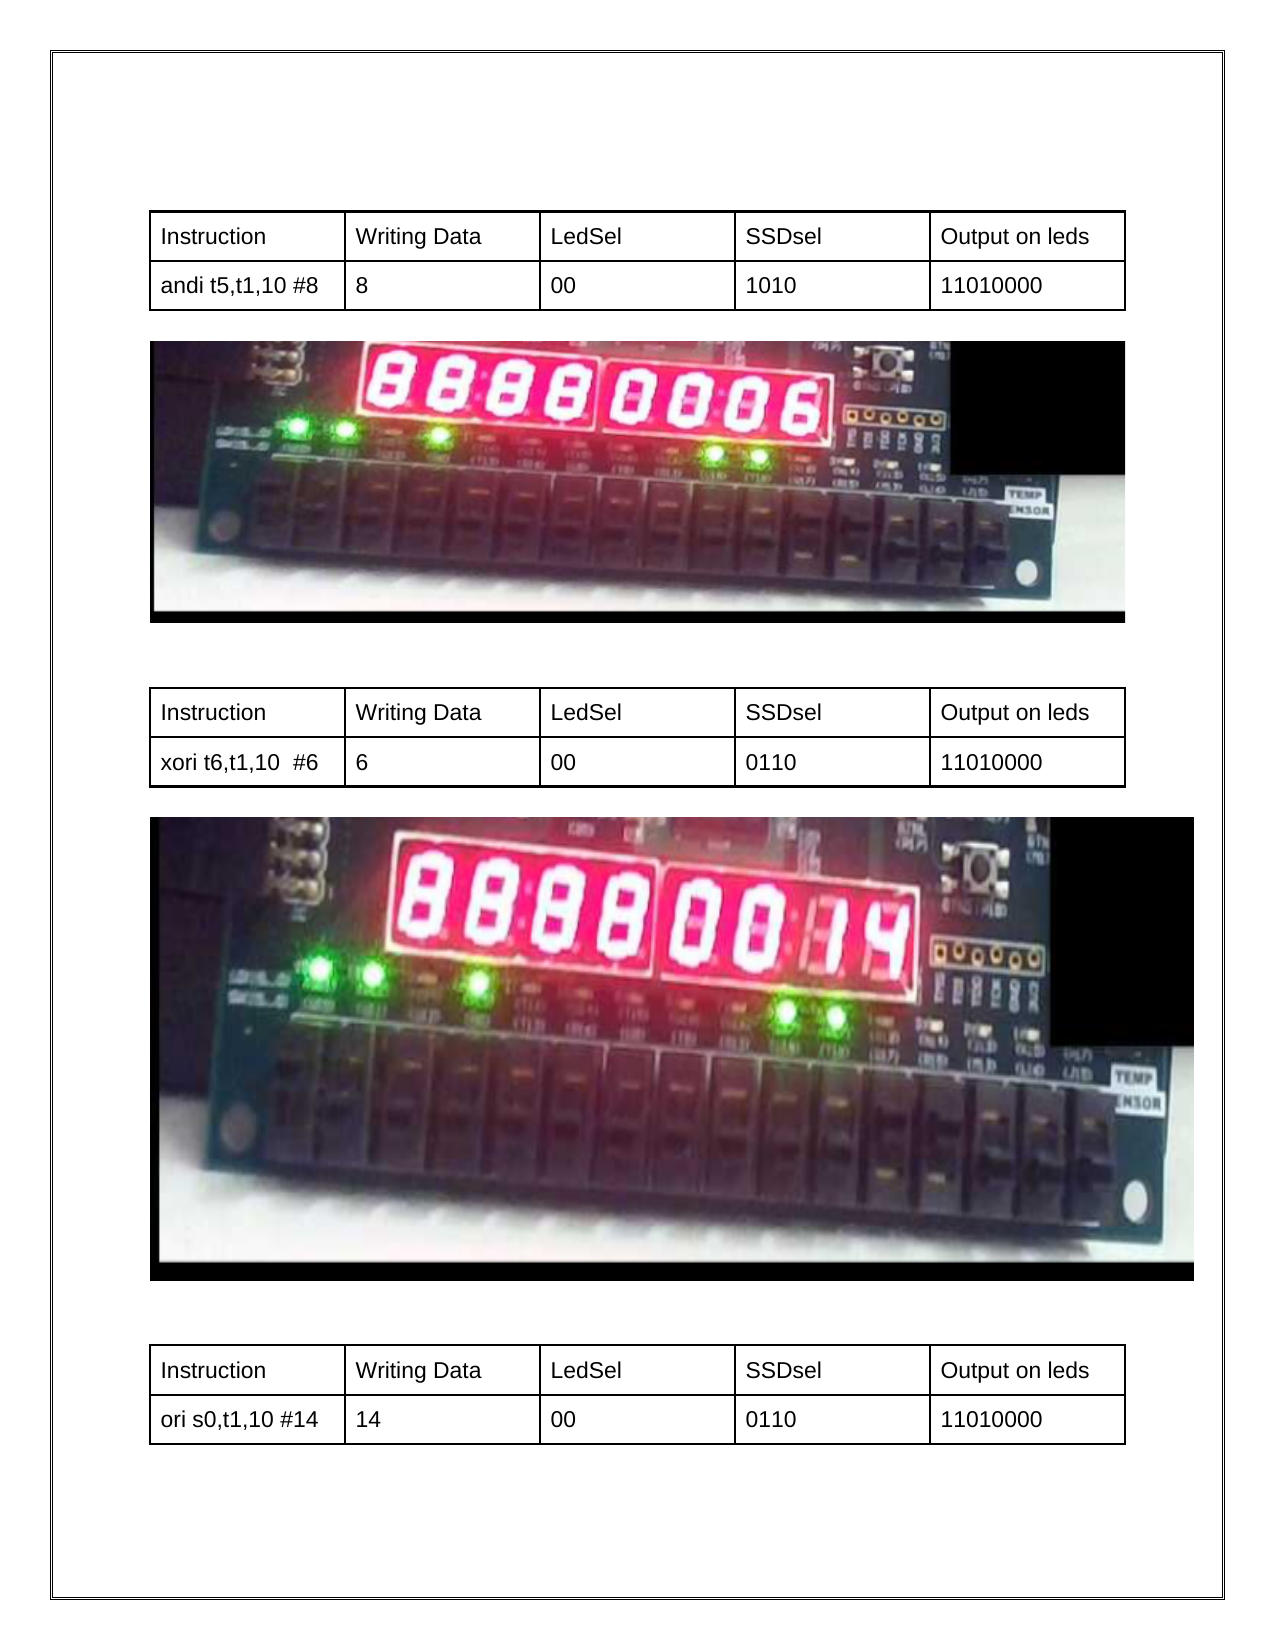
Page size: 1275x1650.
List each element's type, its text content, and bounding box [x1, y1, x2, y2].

table_cell 11010000 [931, 262, 1124, 309]
table_header Output on leds [931, 213, 1124, 260]
table_header Writing Data [346, 1346, 539, 1394]
table_header Output on leds [931, 1346, 1124, 1394]
table_cell 8 [346, 262, 539, 309]
picture [150, 817, 1194, 1281]
table_header SSDsel [736, 213, 929, 260]
picture [150, 341, 1125, 623]
table_header Instruction [151, 213, 344, 260]
table_cell 00 [541, 1396, 734, 1443]
table_cell 14 [346, 1396, 539, 1443]
table_cell 1010 [736, 262, 929, 309]
table_header Instruction [151, 1346, 344, 1394]
table_cell 00 [541, 262, 734, 309]
table_header LedSel [541, 689, 734, 736]
table_cell andi t5,t1,10 #8 [151, 262, 344, 309]
table_cell xori t6,t1,10 #6 [151, 738, 344, 785]
table_header Output on leds [931, 689, 1124, 736]
table_cell 00 [541, 738, 734, 785]
table_cell ori s0,t1,10 #14 [151, 1396, 344, 1443]
table_cell 11010000 [931, 738, 1124, 785]
table_header Instruction [151, 689, 344, 736]
table_cell 0110 [736, 738, 929, 785]
table_header LedSel [541, 1346, 734, 1394]
table_header LedSel [541, 213, 734, 260]
table_header Writing Data [346, 689, 539, 736]
table_header Writing Data [346, 213, 539, 260]
table_header SSDsel [736, 1346, 929, 1394]
table_header SSDsel [736, 689, 929, 736]
table_cell 6 [346, 738, 539, 785]
table_cell 11010000 [931, 1396, 1124, 1443]
table_cell 0110 [736, 1396, 929, 1443]
